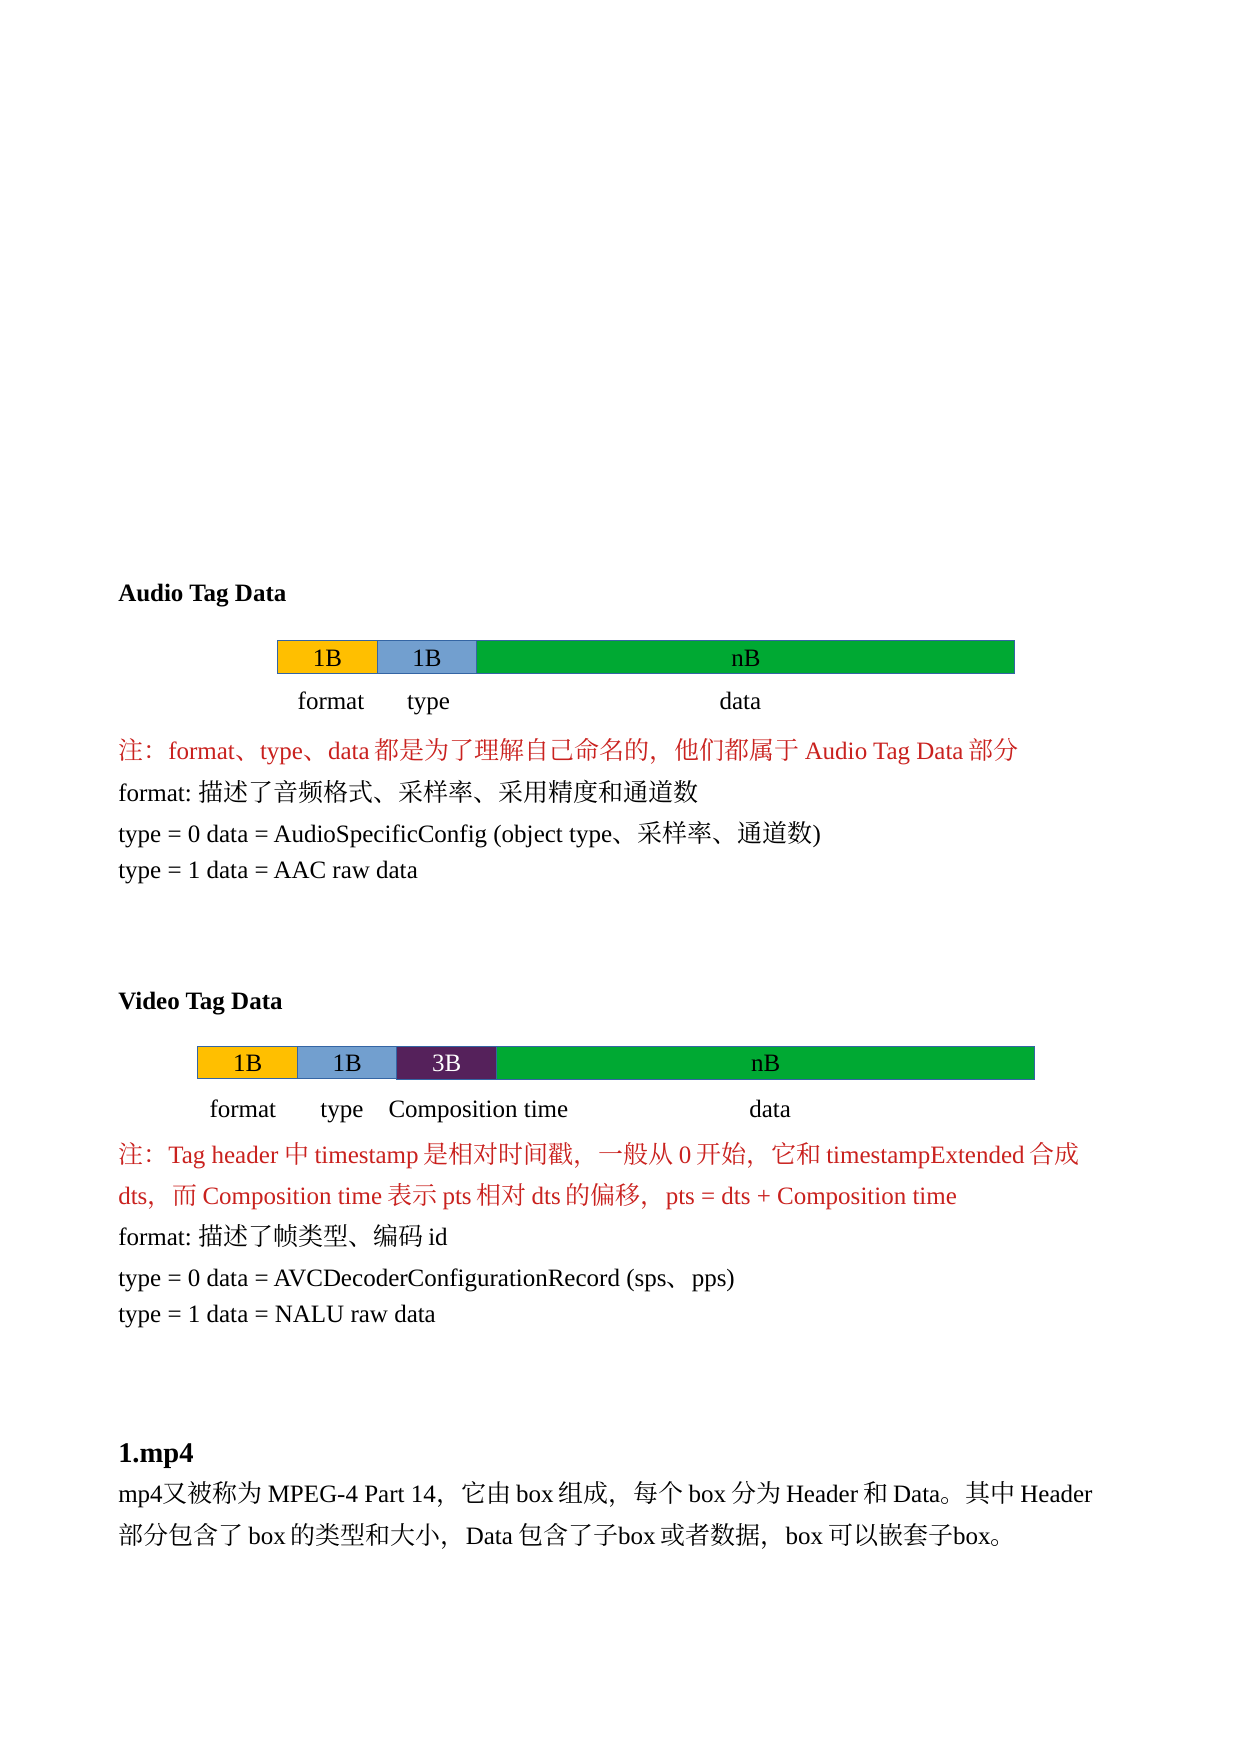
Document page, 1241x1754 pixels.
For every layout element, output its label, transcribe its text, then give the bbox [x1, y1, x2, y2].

text type = 1 data = AAC raw data [118, 855, 1122, 883]
text type = 0 data = AVCDecoderConfigurationRecord (sps、pps) [118, 1258, 1122, 1294]
text type = 1 data = NALU raw data [118, 1299, 1122, 1328]
text Video Tag Data [118, 986, 1122, 1015]
text 注：format、type、data都是为了理解自己命名的，他们都属于Audio Tag Data部分 [118, 731, 1122, 767]
text 1.mp4 [118, 1436, 1122, 1469]
text format: 描述了音频格式、采样率、采用精度和通道数 [118, 772, 1122, 808]
text 注：Tag header 中timestamp是相对时间戳，一般从0开始，它和timestampExtended合成dts，而Composition time表示pts相对dts的偏移，pts = dts + Composition time [118, 1134, 1122, 1212]
text mp4⼜被称为MPEG-4 Part 14，它由box组成，每个box分为Header和Data。其中Header部分包含了box的类型和⼤⼩，Data包含了⼦box或者数据，box可以嵌套⼦box。 [118, 1474, 1122, 1551]
text type = 0 data = AudioSpecificConfig (object type、采样率、通道数) [118, 813, 1122, 849]
text format: 描述了帧类型、编码id [118, 1217, 1122, 1253]
text Audio Tag Data [118, 578, 1122, 607]
